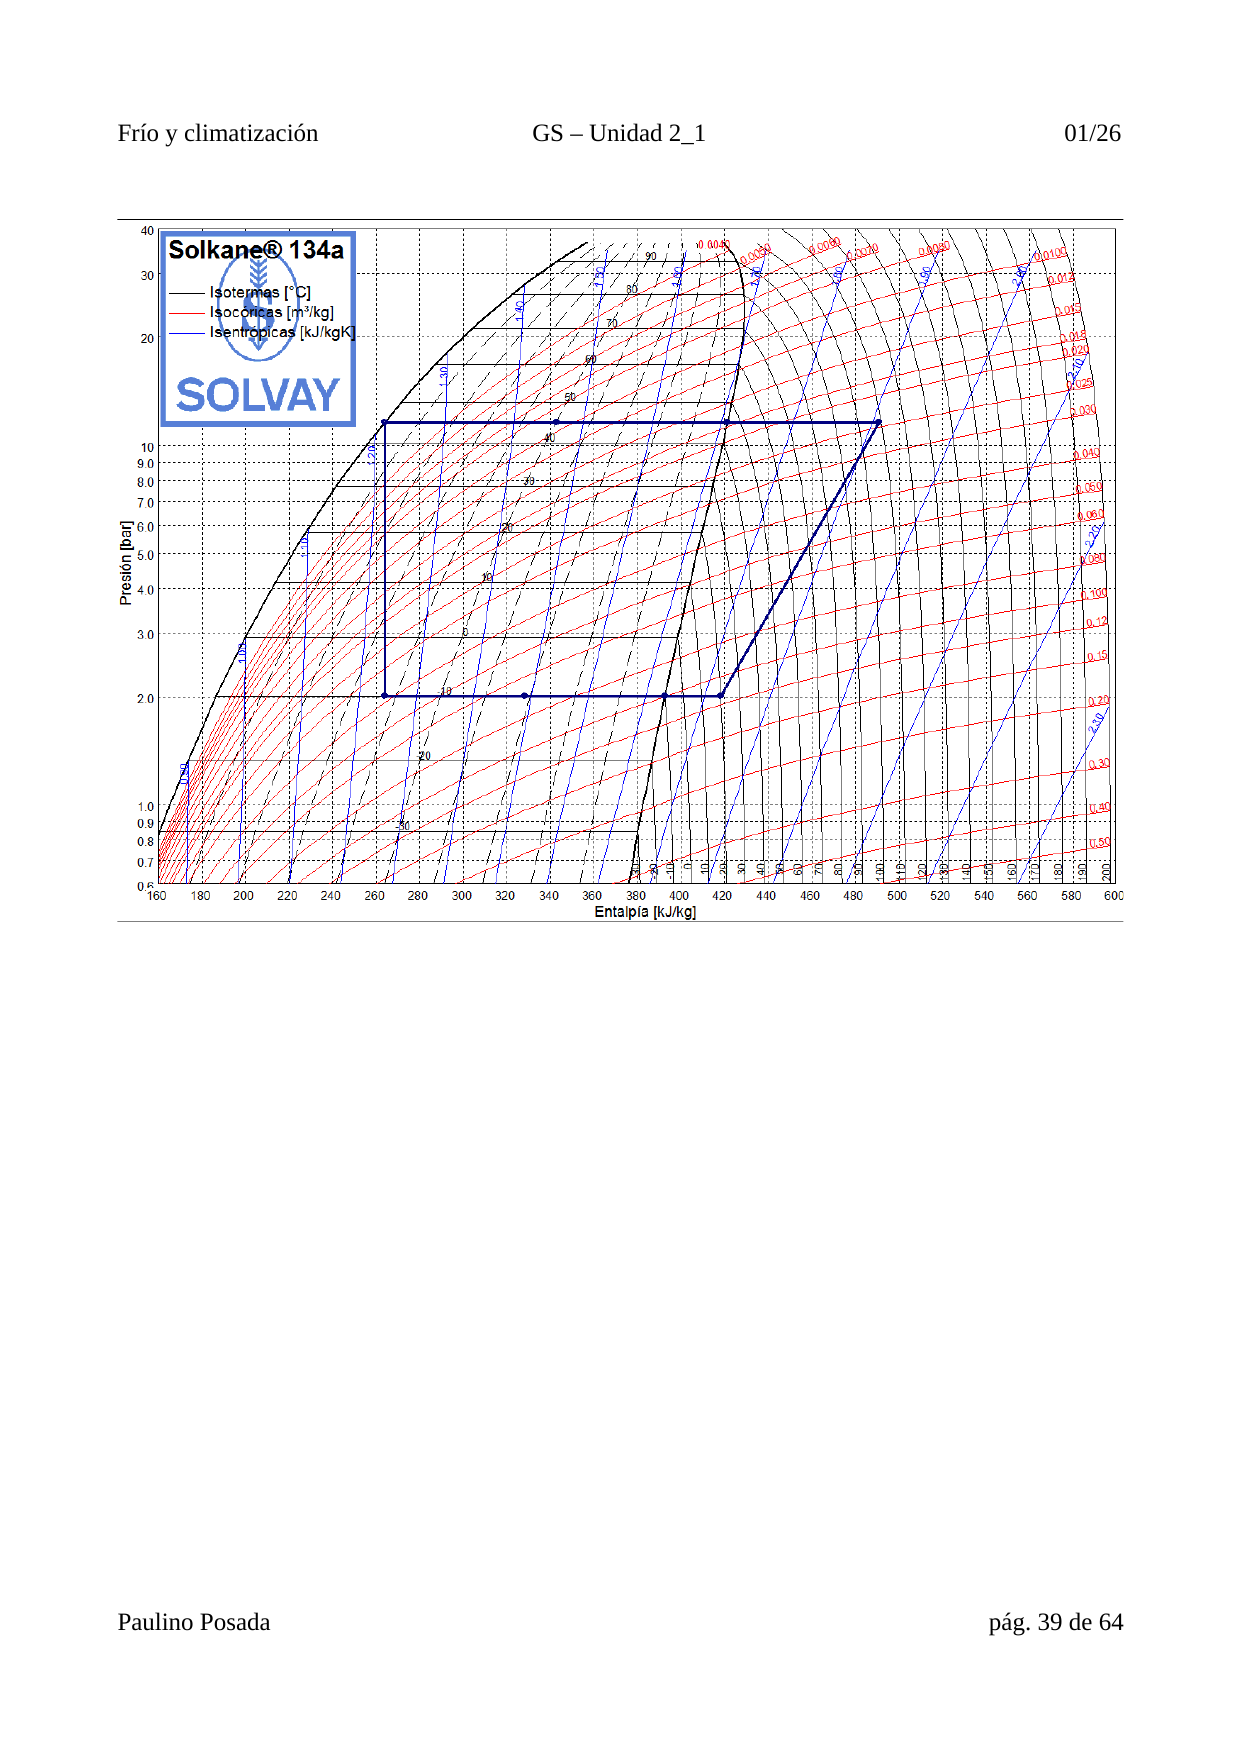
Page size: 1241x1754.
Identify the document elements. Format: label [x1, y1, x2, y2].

picture [117, 219, 1124, 922]
